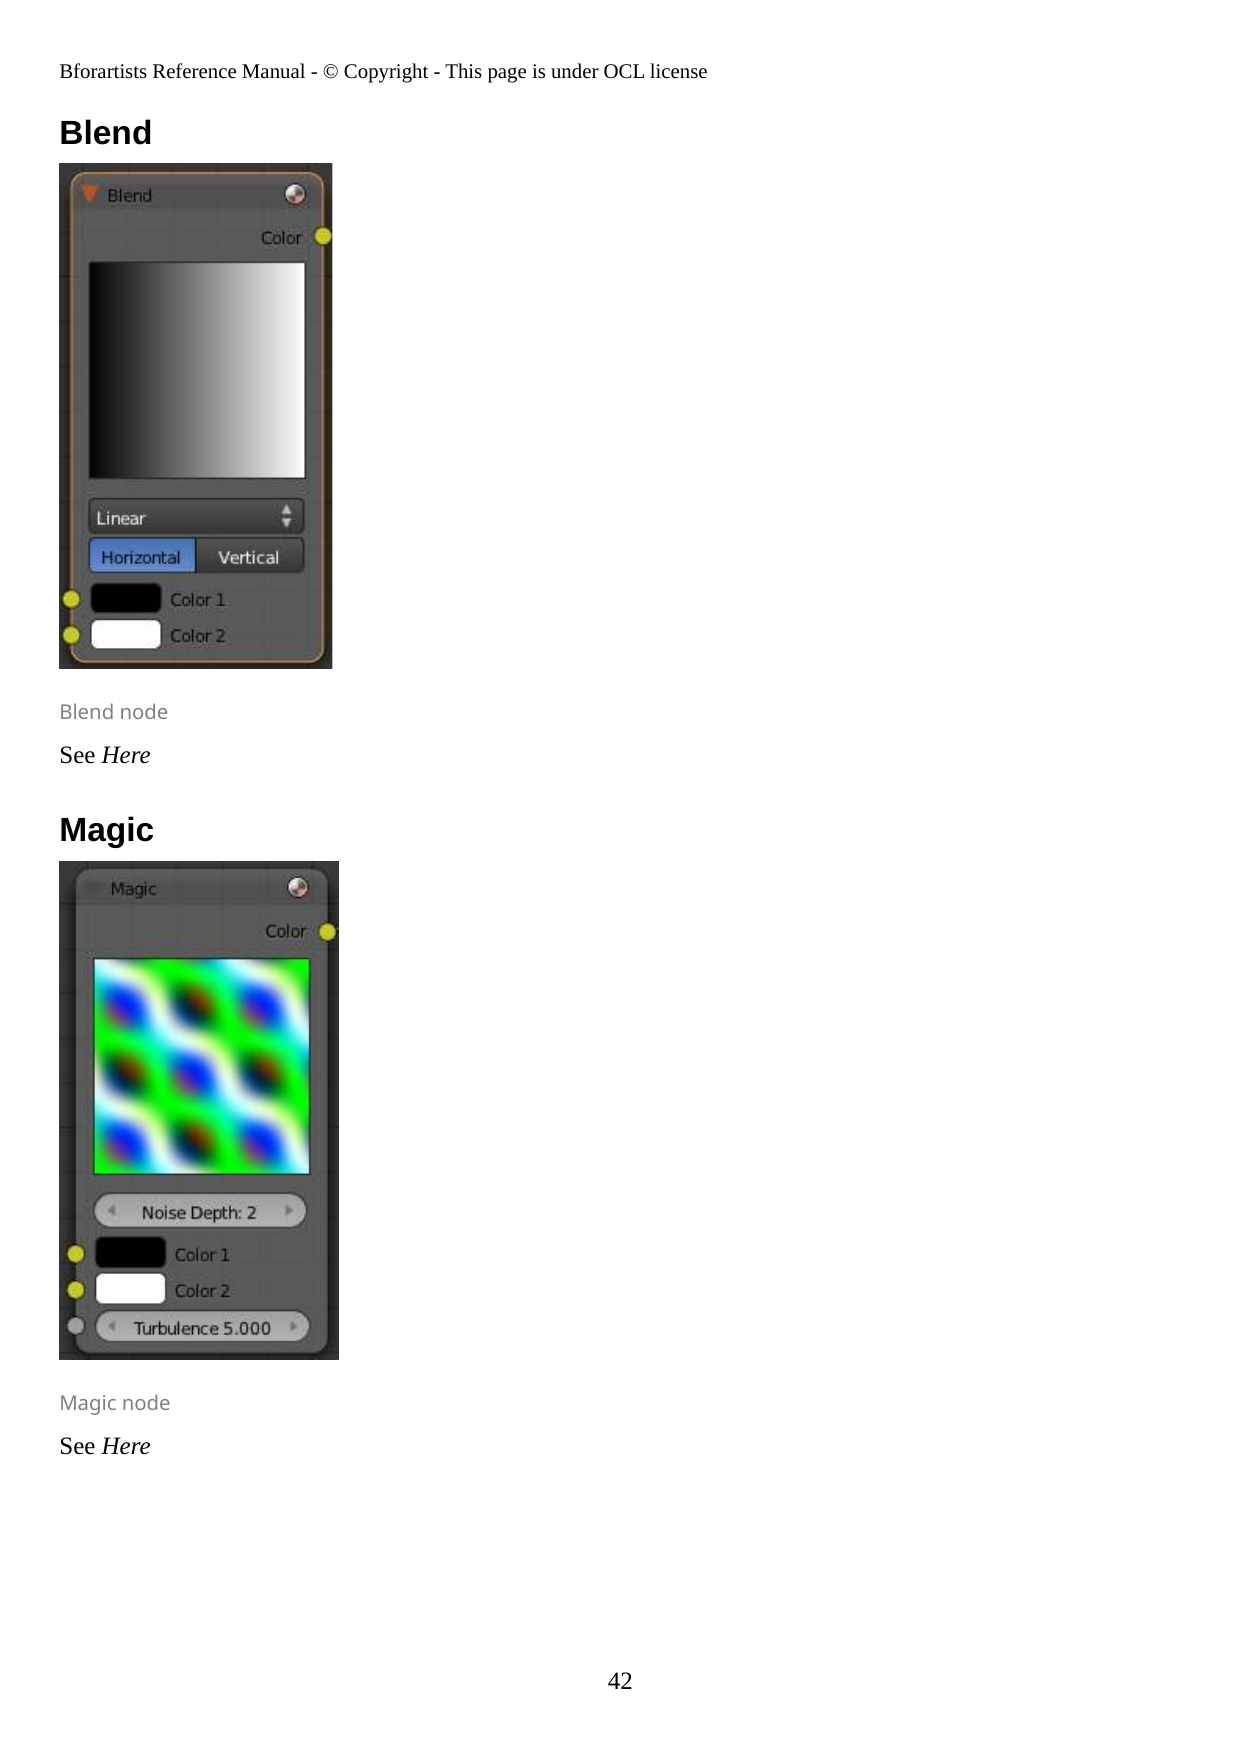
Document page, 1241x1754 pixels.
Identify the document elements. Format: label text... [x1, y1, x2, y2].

subtitle Blend [59, 113, 1181, 151]
text Blend node [59, 694, 1181, 726]
text See Here [59, 1431, 1181, 1460]
subtitle Magic [59, 810, 1181, 849]
text Magic node [59, 1385, 1181, 1417]
picture [59, 861, 339, 1360]
text See Here [59, 740, 1181, 769]
picture [59, 163, 333, 669]
